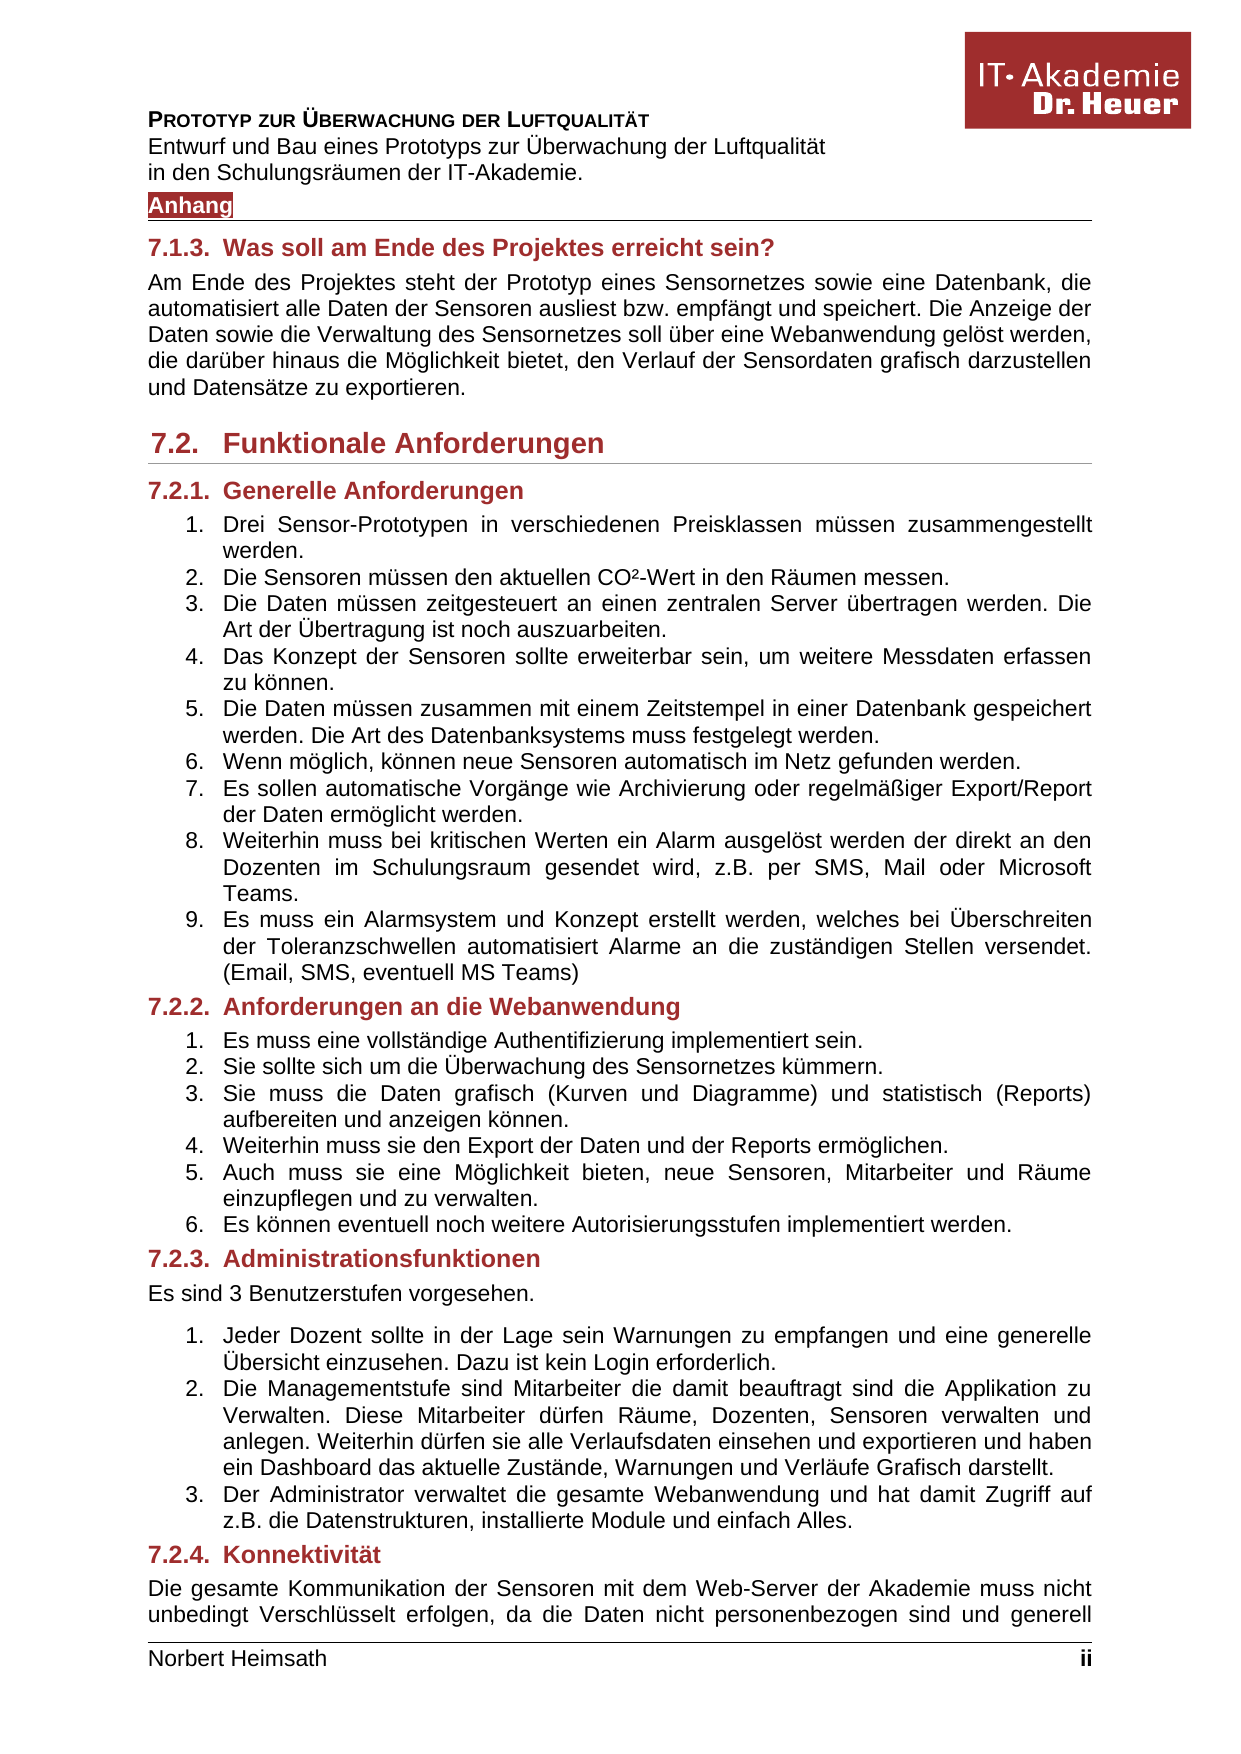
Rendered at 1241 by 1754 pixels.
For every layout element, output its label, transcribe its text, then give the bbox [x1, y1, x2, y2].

list Auch muss sie eine Möglichkeit bieten, neue Sensoren, Mitarbeiter und Räume einzupflegen und zu verwalten. [185, 1159, 1092, 1211]
list Es sollen automatische Vorgänge wie Archivierung oder regelmäßiger Export/Report der Daten ermöglicht werden. [185, 774, 1092, 827]
list Es können eventuell noch weitere Autorisierungsstufen implementiert werden. [185, 1211, 1092, 1238]
text Am Ende des Projektes steht der Prototyp eines Sensornetzes sowie eine Datenbank, die automatisiert alle Daten der Sensoren ausliest bzw. empfängt und speichert. Die Anzeige der Daten sowie die Verwaltung des Sensornetzes soll über eine Webanwendung gelöst werden, die darüber hinaus die Möglichkeit bietet, den Verlauf der Sensordaten grafisch darzustellen und Datensätze zu exportieren. [148, 268, 1092, 400]
list Die Managementstufe sind Mitarbeiter die damit beauftragt sind die Applikation zu Verwalten. Diese Mitarbeiter dürfen Räume, Dozenten, Sensoren verwalten und anlegen. Weiterhin dürfen sie alle Verlaufsdaten einsehen und exportieren und haben ein Dashboard das aktuelle Zustände, Warnungen und Verläufe Grafisch darstellt. [185, 1375, 1092, 1481]
list Der Administrator verwaltet die gesamte Webanwendung und hat damit Zugriff auf z.B. die Datenstrukturen, installierte Module und einfach Alles. [185, 1481, 1092, 1533]
text Die gesamte Kommunikation der Sensoren mit dem Web-Server der Akademie muss nicht unbedingt Verschlüsselt erfolgen, da die Daten nicht personenbezogen sind und generell [148, 1575, 1092, 1628]
subtitle Generelle Anforderungen [148, 476, 1092, 504]
list Die Daten müssen zeitgesteuert an einen zentralen Server übertragen werden. Die Art der Übertragung ist noch auszuarbeiten. [185, 590, 1092, 643]
text Es sind 3 Benutzerstufen vorgesehen. [148, 1279, 1092, 1306]
list Drei Sensor-Prototypen in verschiedenen Preisklassen müssen zusammengestellt werden. [185, 511, 1092, 564]
list Wenn möglich, können neue Sensoren automatisch im Netz gefunden werden. [185, 748, 1092, 774]
list Die Daten müssen zusammen mit einem Zeitstempel in einer Datenbank gespeichert werden. Die Art des Datenbanksystems muss festgelegt werden. [185, 695, 1092, 748]
list Sie muss die Daten grafisch (Kurven und Diagramme) und statistisch (Reports) aufbereiten und anzeigen können. [185, 1080, 1092, 1132]
subtitle Funktionale Anforderungen [148, 423, 1092, 463]
list Es muss eine vollständige Authentifizierung implementiert sein. [185, 1027, 1092, 1053]
list Jeder Dozent sollte in der Lage sein Warnungen zu empfangen und eine generelle Übersicht einzusehen. Dazu ist kein Login erforderlich. [185, 1322, 1092, 1375]
subtitle Konnektivität [148, 1540, 1092, 1568]
subtitle Administrationsfunktionen [148, 1244, 1092, 1273]
subtitle Was soll am Ende des Projektes erreicht sein? [148, 233, 1092, 262]
list Es muss ein Alarmsystem und Konzept erstellt werden, welches bei Überschreiten der Toleranzschwellen automatisiert Alarme an die zuständigen Stellen versendet. (Email, SMS, eventuell MS Teams) [185, 906, 1092, 985]
list Die Sensoren müssen den aktuellen CO²-Wert in den Räumen messen. [185, 564, 1092, 590]
list Weiterhin muss bei kritischen Werten ein Alarm ausgelöst werden der direkt an den Dozenten im Schulungsraum gesendet wird, z.B. per SMS, Mail oder Microsoft Teams. [185, 827, 1092, 906]
list Weiterhin muss sie den Export der Daten und der Reports ermöglichen. [185, 1132, 1092, 1159]
subtitle Anforderungen an die Webanwendung [148, 992, 1092, 1021]
list Sie sollte sich um die Überwachung des Sensornetzes kümmern. [185, 1053, 1092, 1080]
list Das Konzept der Sensoren sollte erweiterbar sein, um weitere Messdaten erfassen zu können. [185, 643, 1092, 695]
